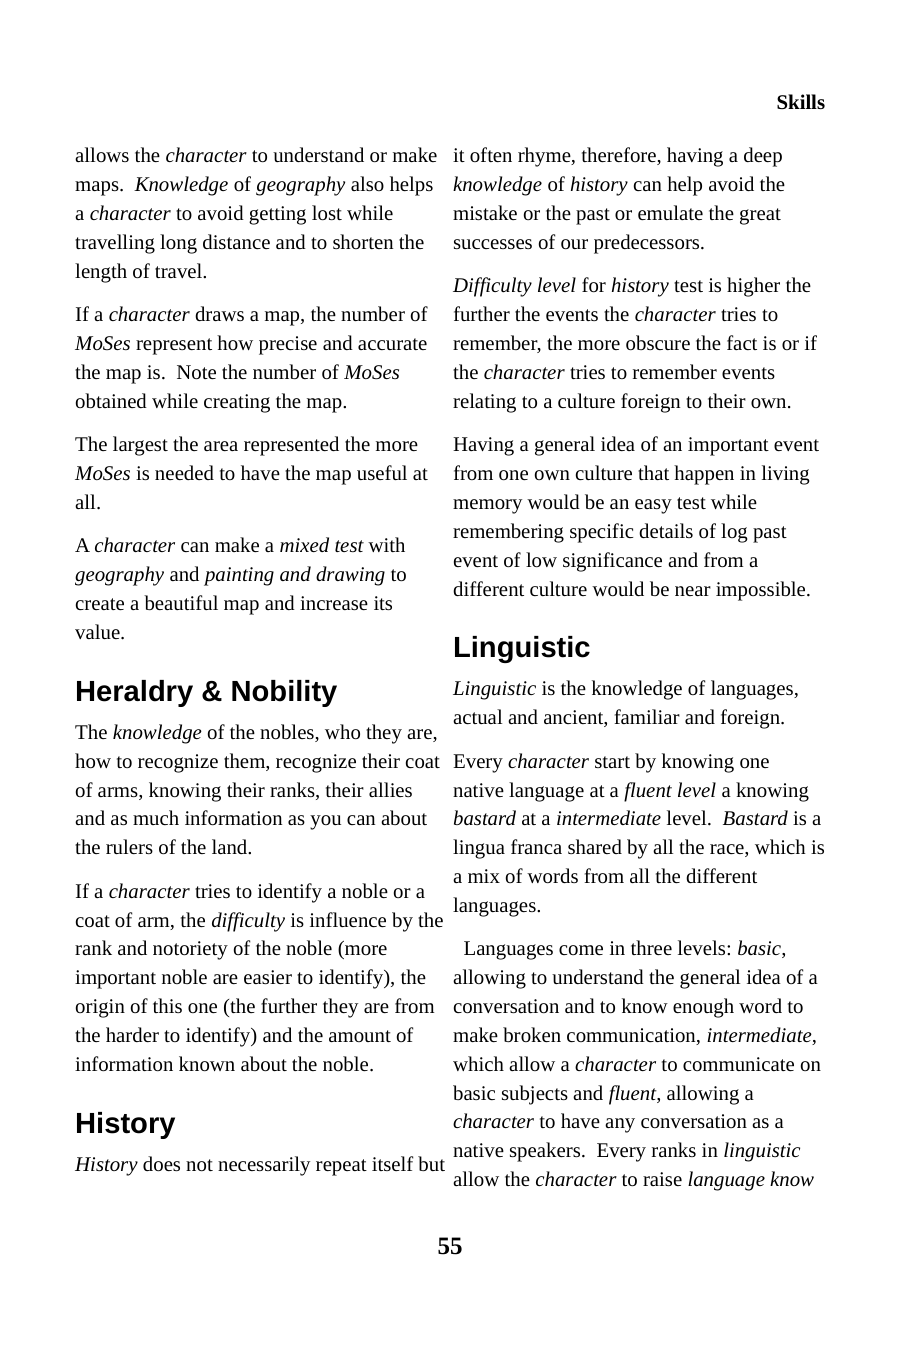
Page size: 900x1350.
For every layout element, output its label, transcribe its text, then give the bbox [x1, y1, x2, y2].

text The knowledge of the nobles, who they are, how to recognize them, recognize their coat of arms, knowing their ranks, their allies and as much information as you can about the rulers of the land. [75, 720, 447, 859]
text Linguistic is the knowledge of languages, actual and ancient, familiar and foreign. [453, 676, 825, 729]
text Difficulty level for history test is higher the further the events the character tries to remember, the more obscure the fact is or if the character tries to remember events relating to a culture foreign to their own. [453, 273, 825, 413]
text Languages come in three levels: basic, allowing to understand the general idea of a conversation and to know enough word to make broken communication, intermediate, which allow a character to communicate on basic subjects and fluent, allowing a character to have any conversation as a native speakers. Every ranks in linguistic allow the character to raise language know [453, 936, 825, 1191]
text The largest the area represented the more MoSes is needed to have the map useful at all. [75, 432, 447, 514]
text allows the character to understand or make maps. Knowledge of geography also helps a character to avoid getting lost while travelling long distance and to shorten the length of travel. [75, 143, 447, 283]
text Every character start by knowing one native language at a fluent level a knowing bastard at a intermediate level. Bastard is a lingua franca shared by all the race, which is a mix of words from all the different languages. [453, 749, 825, 917]
text A character can make a mixed test with geography and painting and drawing to create a beautiful map and increase its value. [75, 533, 447, 644]
text If a character draws a map, the number of MoSes represent how precise and accurate the map is. Note the number of MoSes obtained while creating the map. [75, 302, 447, 413]
text If a character tries to identify a noble or a coat of arm, the difficulty is influence by the rank and notoriety of the noble (more important noble are easier to identify), the origin of this one (the further they are from the harder to identify) and the amount of information known about the noble. [75, 879, 447, 1076]
text History does not necessarily repeat itself but [75, 1152, 447, 1176]
subtitle Linguistic [453, 630, 825, 664]
text Having a general idea of an important event from one own culture that happen in living memory would be an easy test while remembering specific details of log past event of low significance and from a different culture would be near impossible. [453, 432, 825, 601]
subtitle Heraldry & Nobility [75, 674, 447, 707]
text it often rhyme, therefore, having a deep knowledge of history can help avoid the mistake or the past or emulate the great successes of our predecessors. [453, 143, 825, 254]
subtitle History [75, 1106, 447, 1139]
